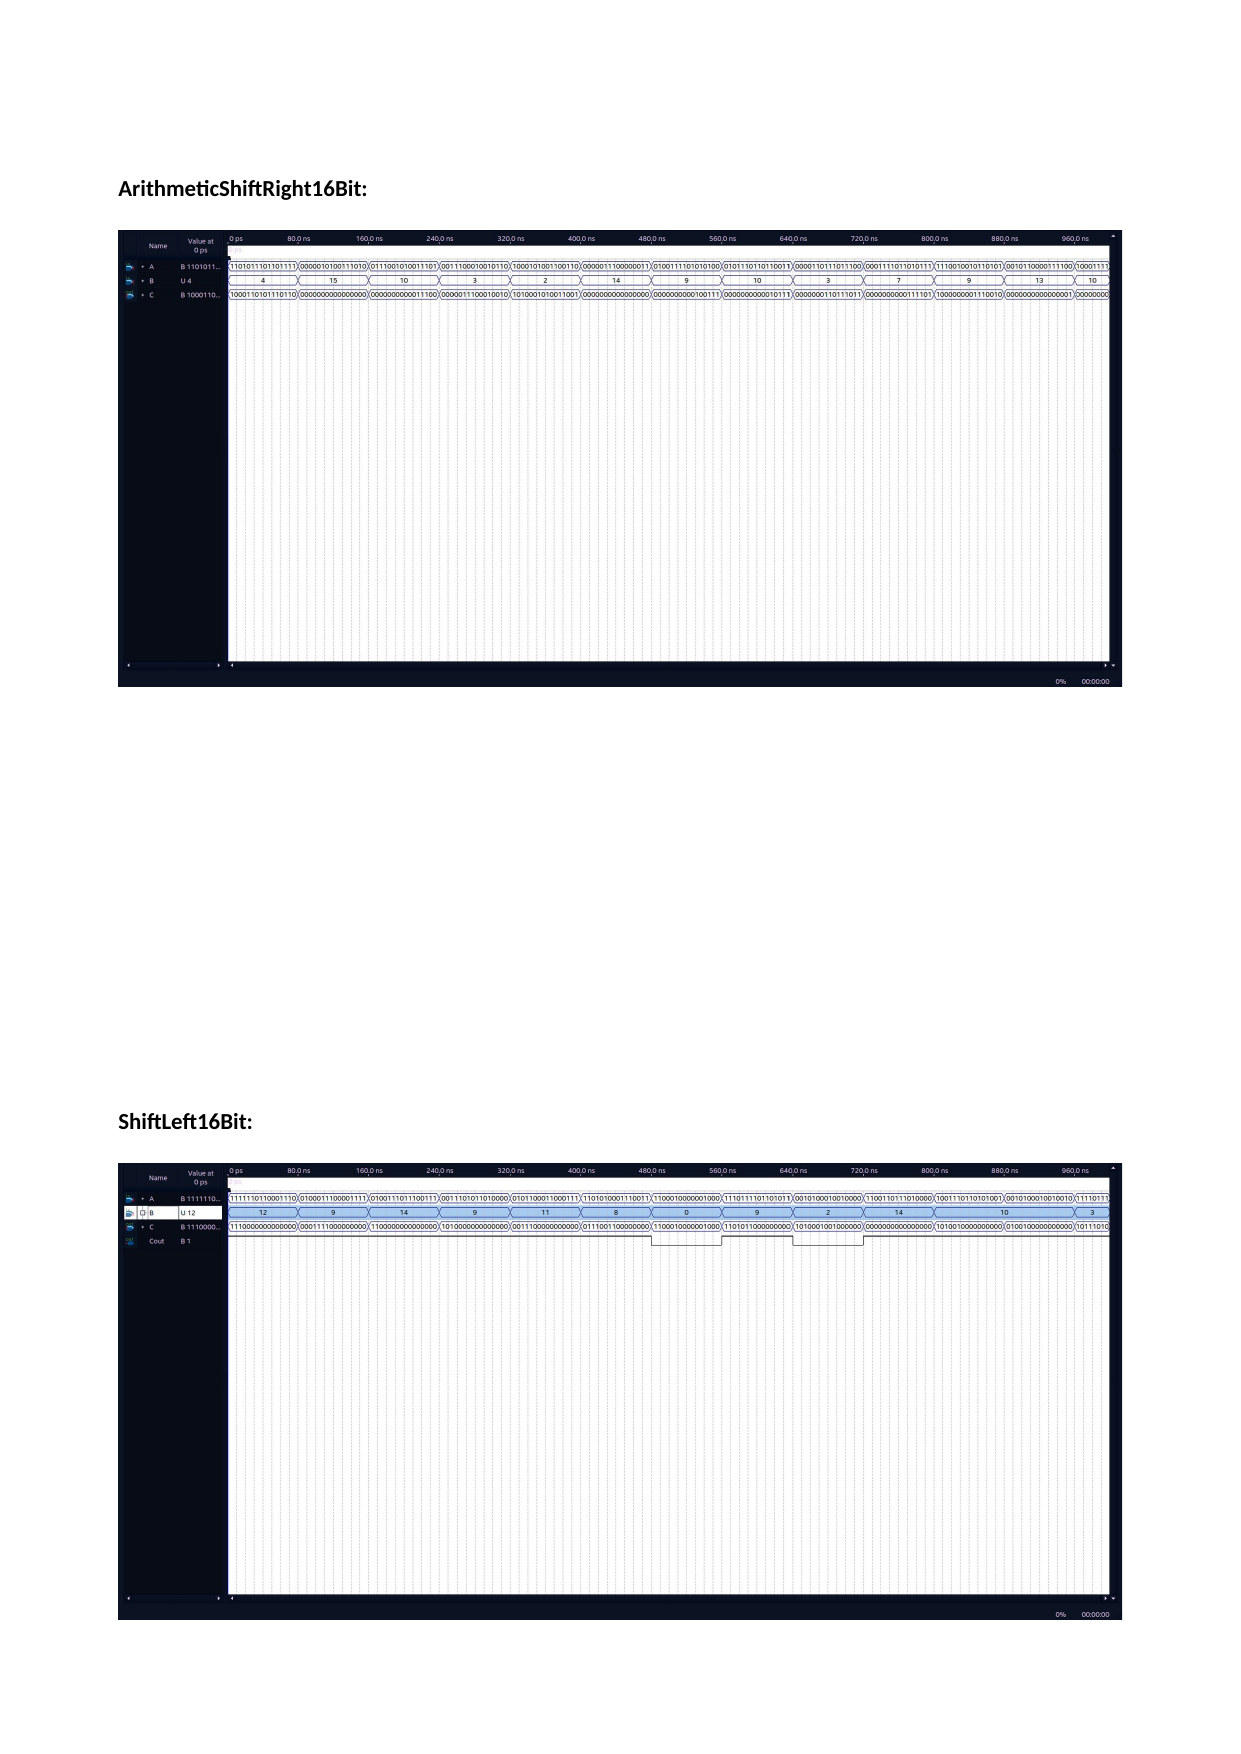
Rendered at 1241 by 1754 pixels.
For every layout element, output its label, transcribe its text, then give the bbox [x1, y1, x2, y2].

picture [118, 1163, 1123, 1620]
text ShiftLeft16Bit: [118, 1107, 1122, 1135]
text ArithmeticShiftRight16Bit: [118, 174, 1122, 202]
picture [118, 230, 1123, 687]
